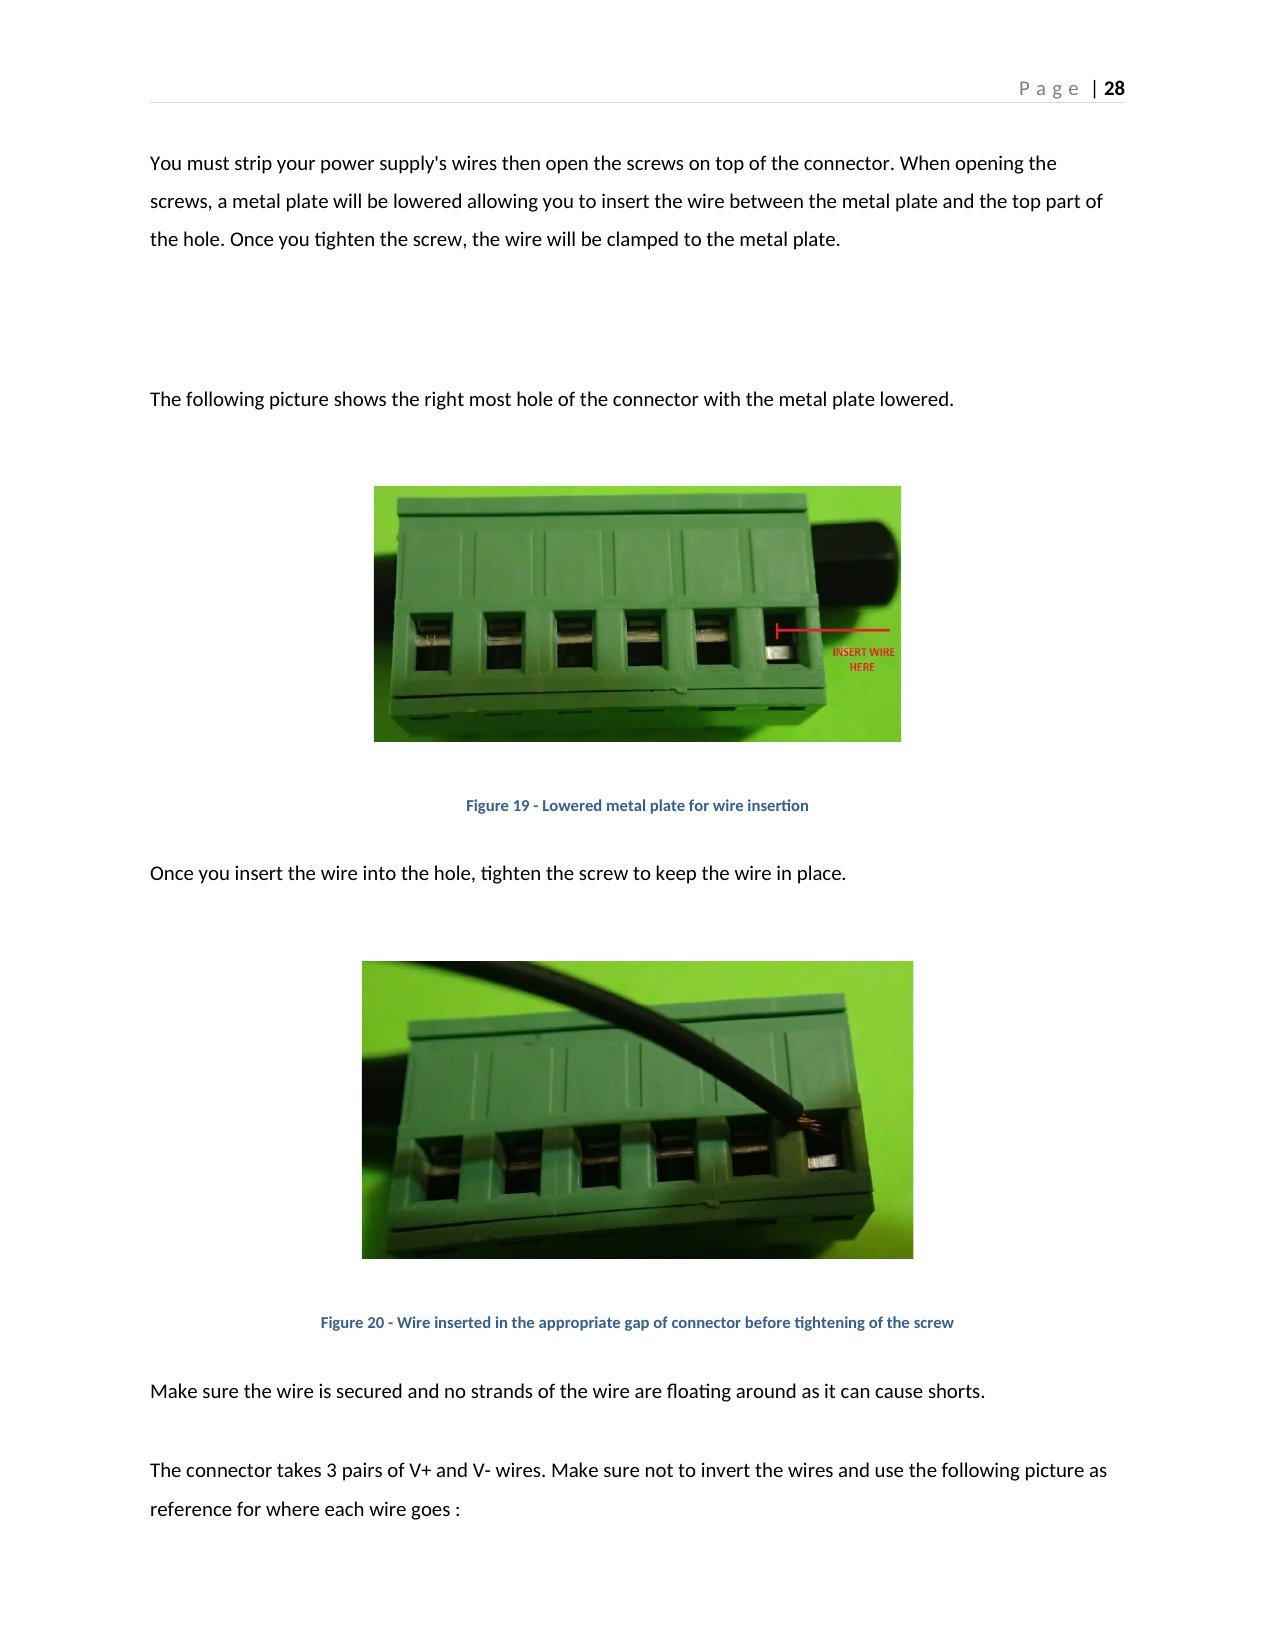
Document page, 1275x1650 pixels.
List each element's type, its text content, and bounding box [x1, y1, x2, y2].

text You must strip your power supply's wires then open the screws on top of the connector. When opening the screws, a metal plate will be lowered allowing you to insert the wire between the metal plate and the top part of the hole. Once you tighten the screw, the wire will be clamped to the metal plate. [150, 150, 1125, 252]
text Figure 19 - Lowered metal plate for wire insertion [150, 796, 1125, 816]
text The following picture shows the right most hole of the connector with the metal plate lowered. [150, 386, 1125, 411]
text Make sure the wire is secured and no strands of the wire are floating around as it can cause shorts. [150, 1378, 1125, 1403]
text Once you insert the wire into the hole, tighten the screw to keep the wire in place. [150, 861, 1125, 886]
text The connector takes 3 pairs of V+ and V- wires. Make sure not to invert the wires and use the following picture as reference for where each wire goes : [150, 1458, 1125, 1521]
text Figure 20 - Wire inserted in the appropriate gap of connector before tightening of the screw [150, 1313, 1125, 1333]
